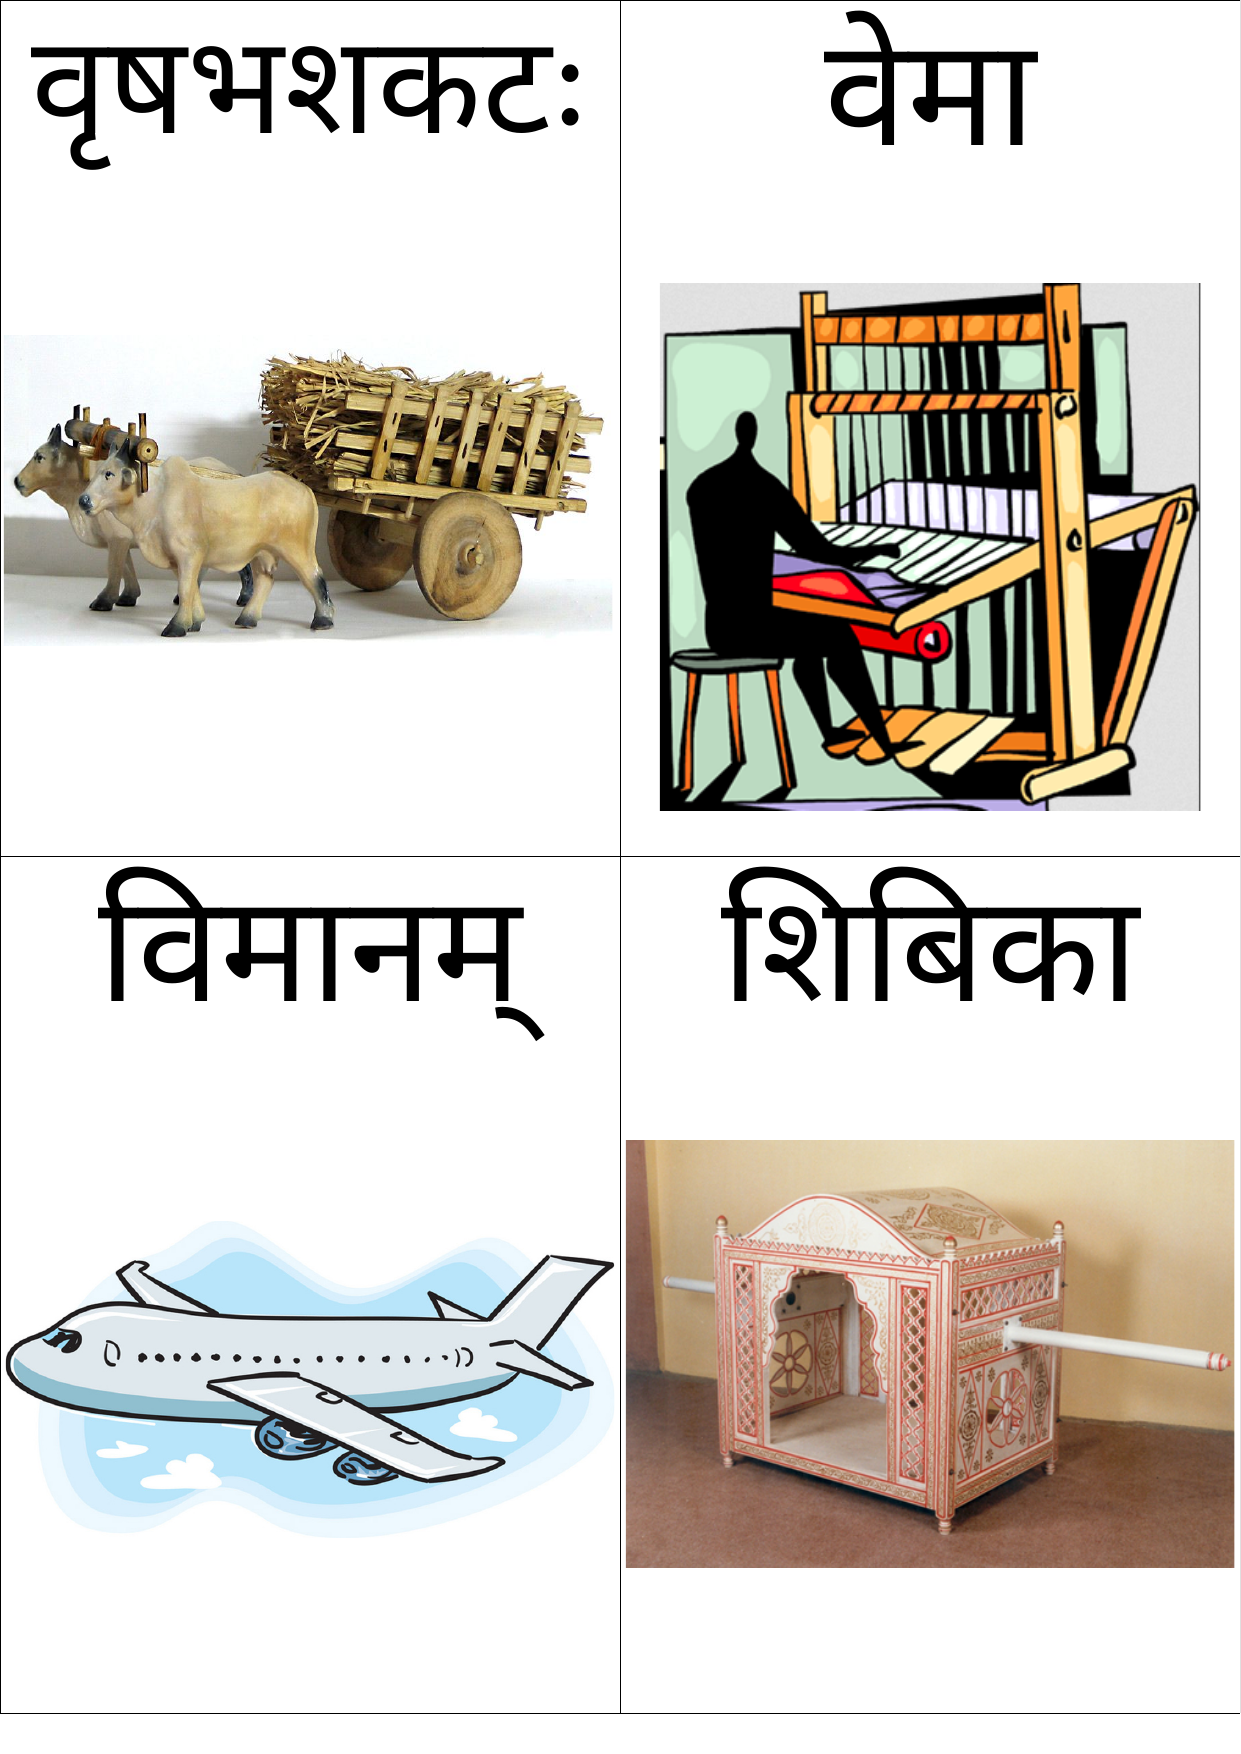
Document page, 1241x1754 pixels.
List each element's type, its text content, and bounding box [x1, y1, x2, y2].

table_cell शिबिका [621, 857, 1240, 1712]
table_cell वेमा [621, 1, 1240, 856]
picture [5, 1221, 615, 1538]
picture [625, 1140, 1235, 1568]
table_cell वृषभशकटः [1, 1, 620, 856]
picture [659, 283, 1201, 811]
picture [3, 335, 613, 646]
table_cell विमानम् [1, 857, 620, 1712]
